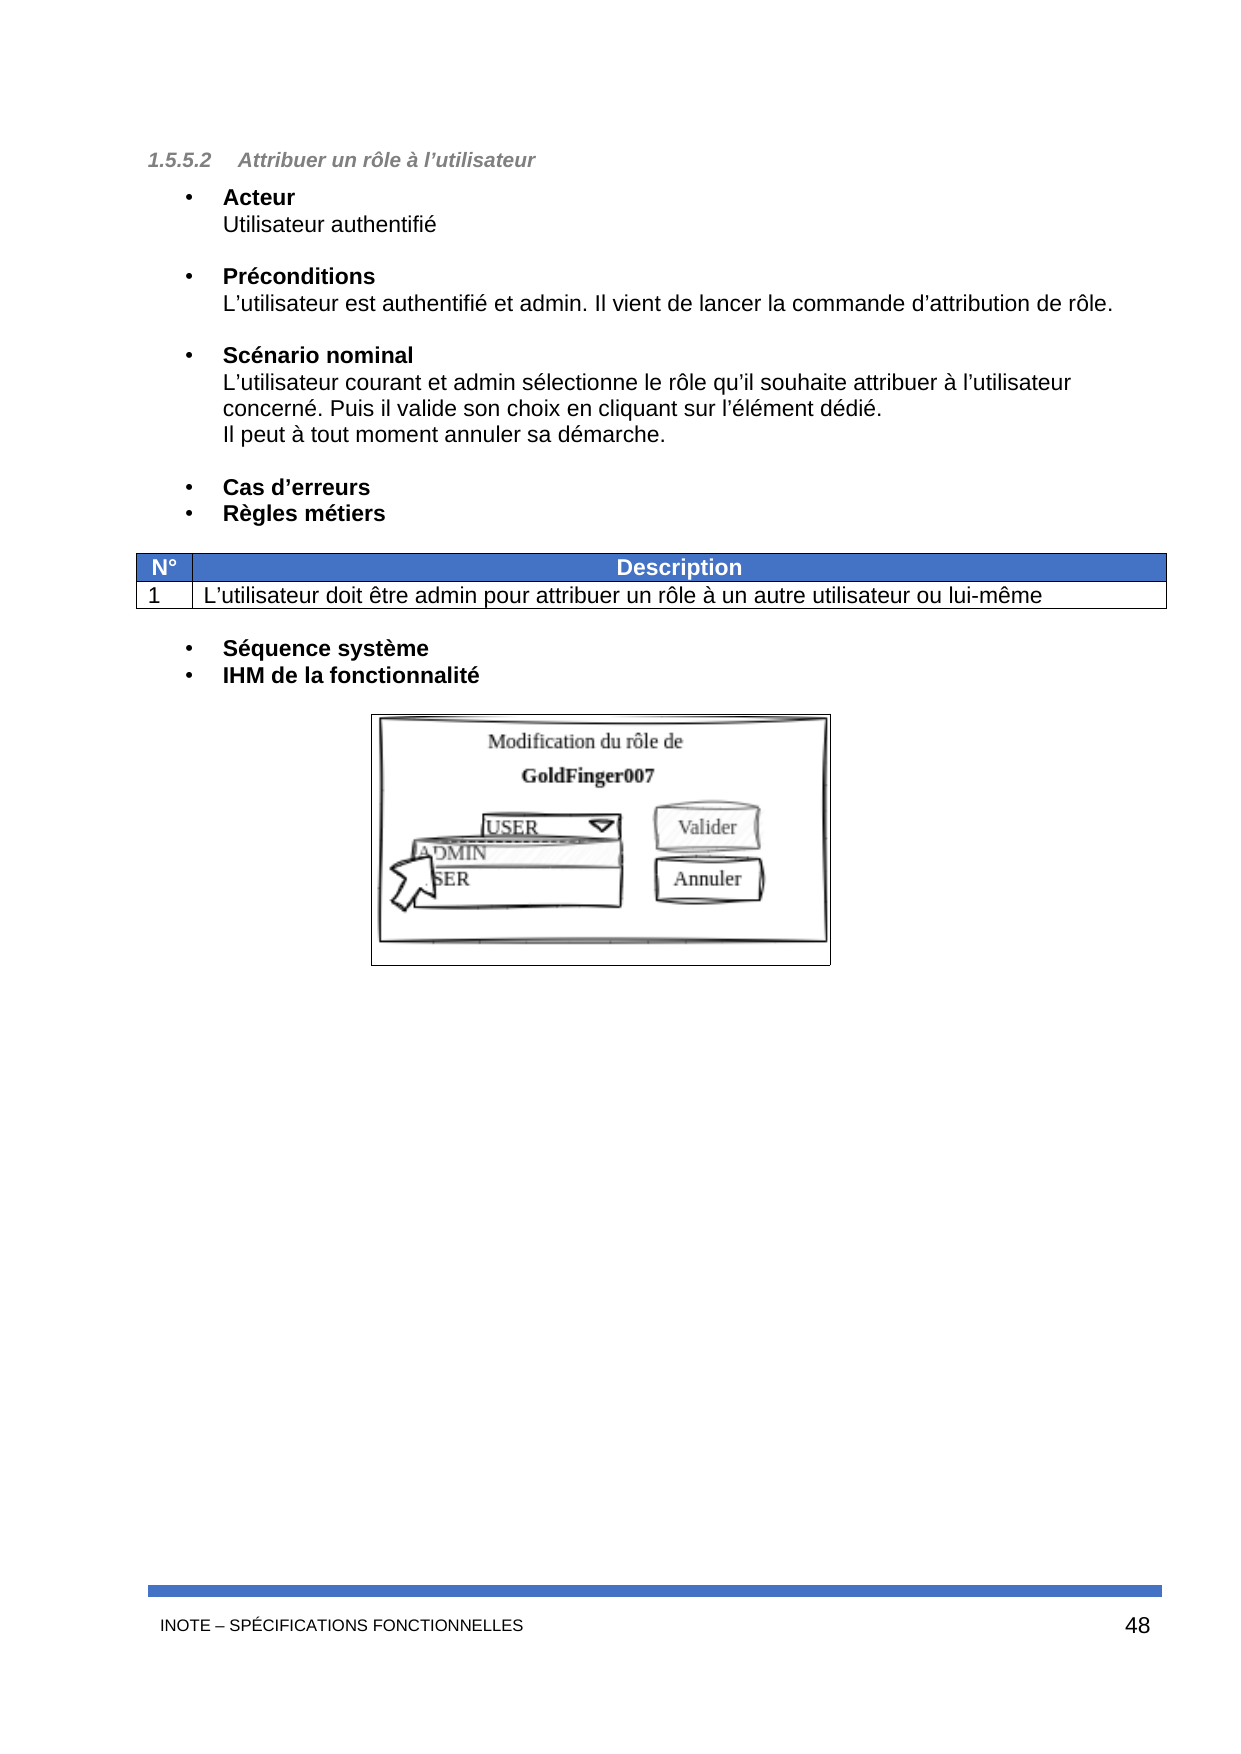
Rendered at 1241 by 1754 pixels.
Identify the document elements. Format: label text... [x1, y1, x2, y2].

subtitle Attribuer un rôle à l’utilisateur [148, 148, 1162, 172]
list L’utilisateur est authentifié et admin. Il vient de lancer la commande d’attribution de rôle. [185, 289, 1162, 316]
list Cas d’erreurs [185, 474, 1162, 500]
list Séquence système [185, 635, 1162, 662]
list IHM de la fonctionnalité [185, 662, 1162, 688]
list Scénario nominal [185, 342, 1162, 369]
table_cell L’utilisateur doit être admin pour attribuer un rôle à un autre utilisateur ou lui-même [193, 582, 1166, 608]
list L’utilisateur courant et admin sélectionne le rôle qu’il souhaite attribuer à l’utilisateur concerné. Puis il valide son choix en cliquant sur l’élément dédié. [185, 369, 1162, 421]
table_header Description [193, 554, 1166, 581]
picture [373, 716, 828, 962]
list Règles métiers [185, 500, 1162, 527]
table_cell 1 [137, 582, 192, 608]
table_header N° [137, 554, 192, 581]
list Il peut à tout moment annuler sa démarche. [185, 421, 1162, 448]
list Préconditions [185, 263, 1162, 289]
list Acteur [185, 184, 1162, 211]
list Utilisateur authentifié [185, 211, 1162, 237]
